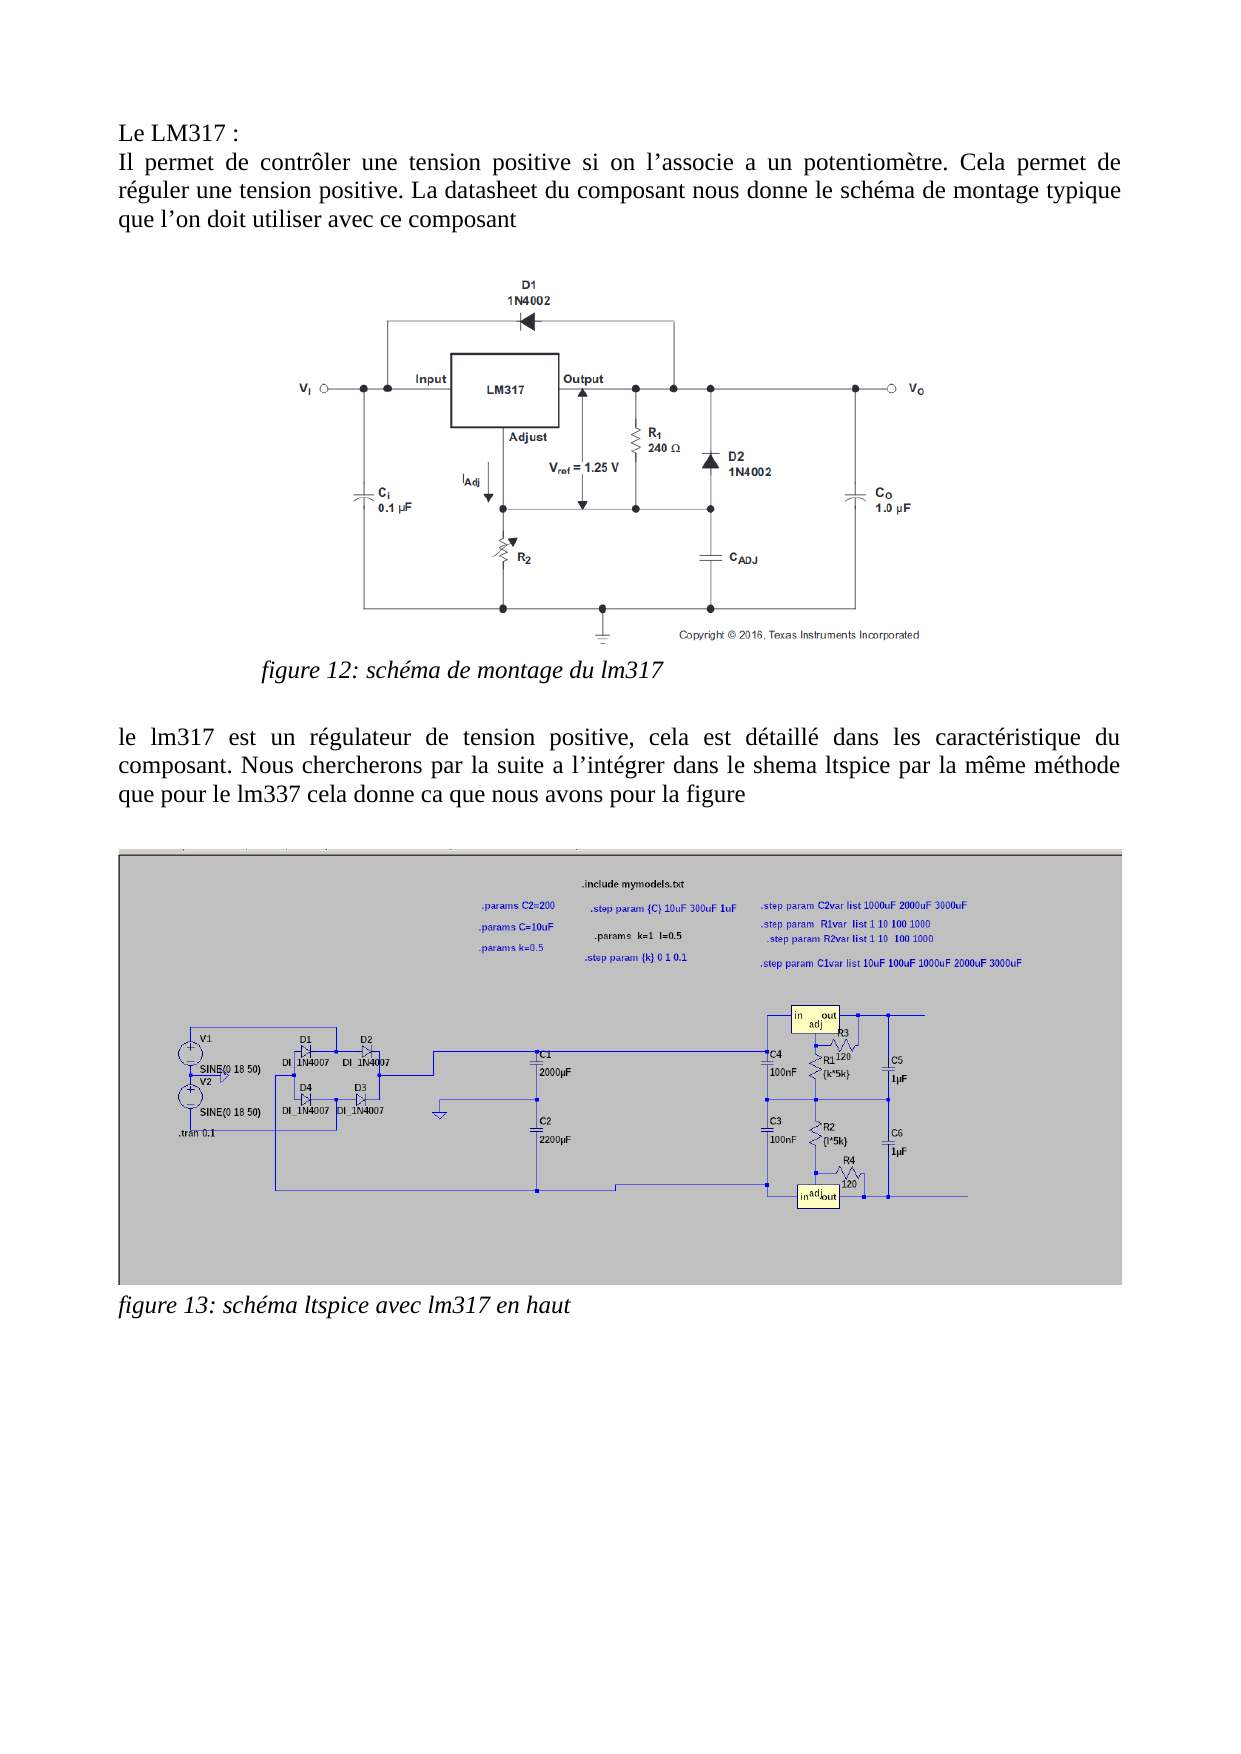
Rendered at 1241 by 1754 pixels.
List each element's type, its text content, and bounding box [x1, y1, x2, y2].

picture [118, 849, 1123, 1285]
text Le LM317 : [118, 118, 1122, 147]
text Il permet de contrôler une tension positive si on l’associe a un potentiomètre. Cela permet de réguler une tension positive. La datasheet du composant nous donne le schéma de montage typique que l’on doit utiliser avec ce composant [118, 147, 1122, 233]
text figure 12: schéma de montage du lm317 [261, 650, 1009, 684]
picture [261, 270, 1010, 650]
text figure 13: schéma ltspice avec lm317 en haut [118, 1285, 1122, 1319]
text le lm317 est un régulateur de tension positive, cela est détaillé dans les caractéristique du composant. Nous chercherons par la suite a l’intégrer dans le shema ltspice par la même méthode que pour le lm337 cela donne ca que nous avons pour la figure [118, 722, 1122, 808]
